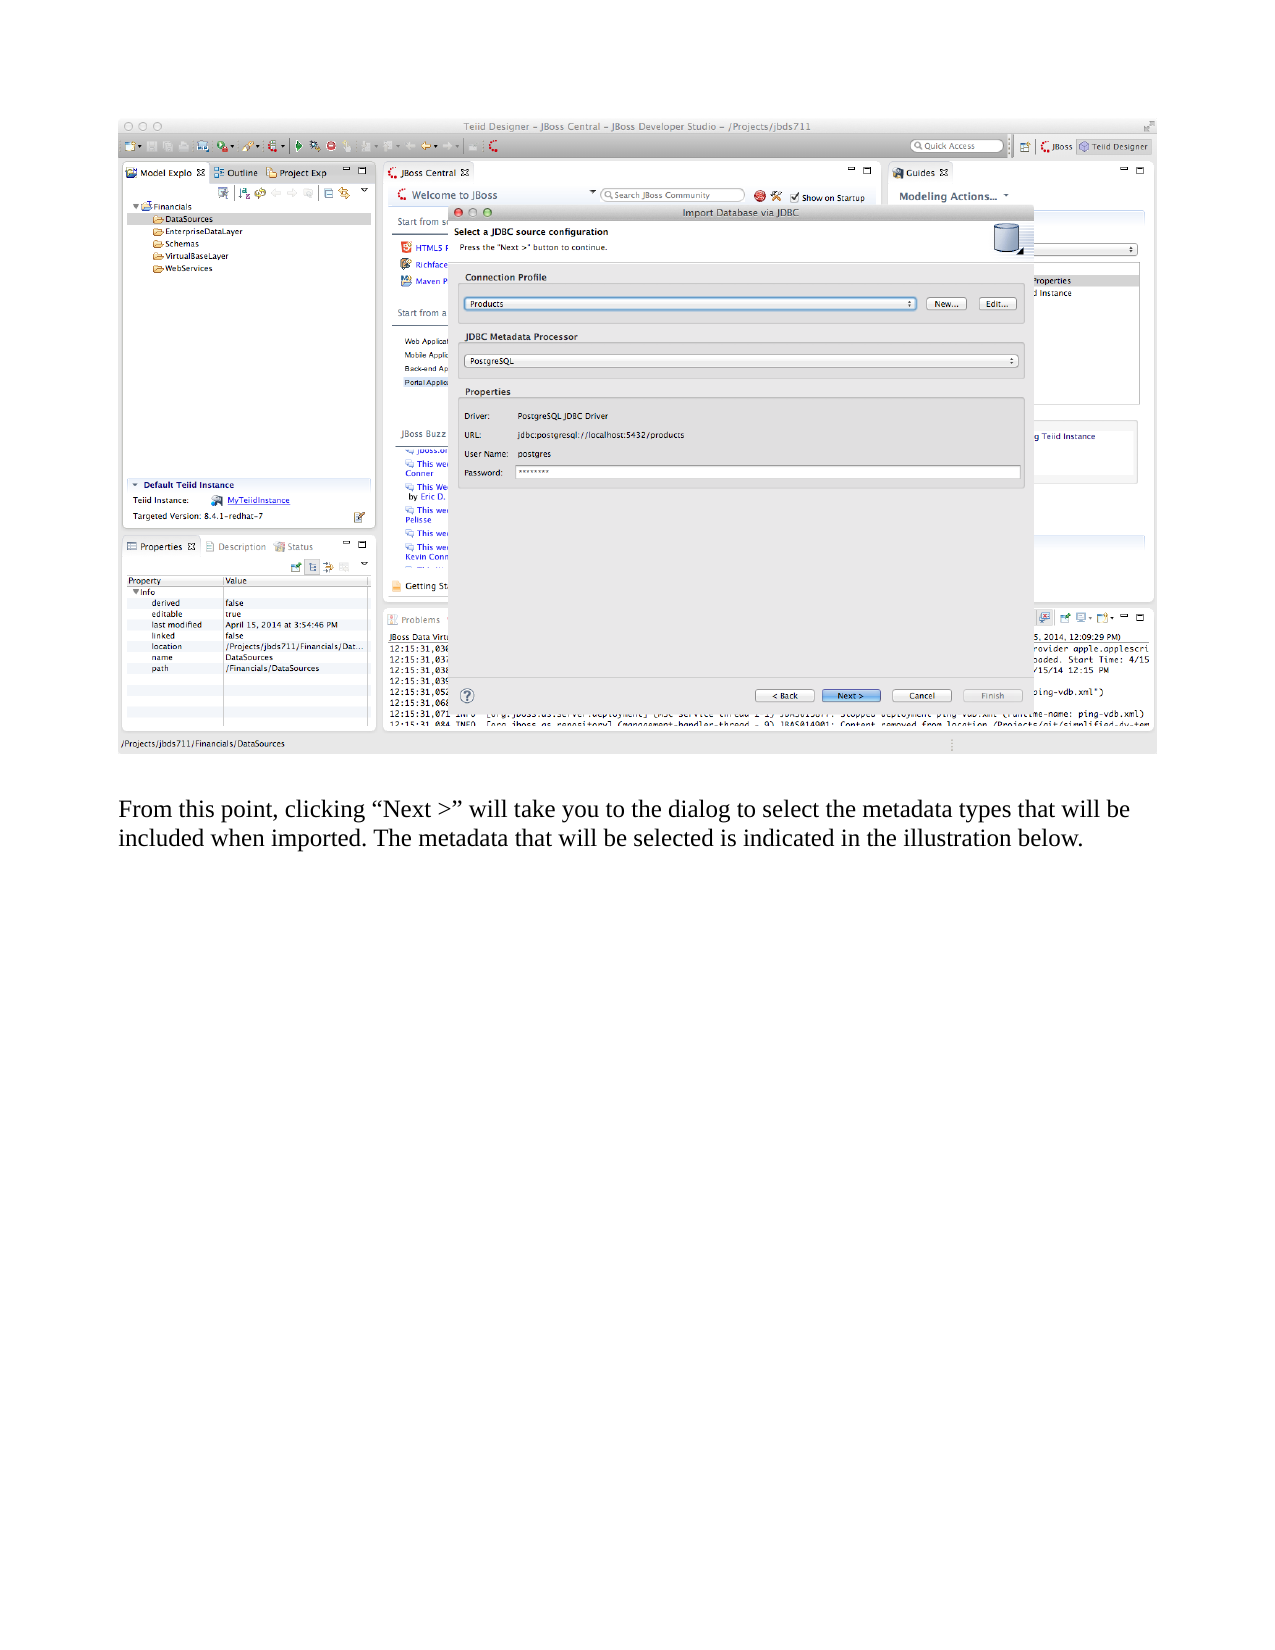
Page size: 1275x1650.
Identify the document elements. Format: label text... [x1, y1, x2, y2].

picture [118, 118, 1157, 754]
text From this point, clicking “Next >” will take you to the dialog to select the metadata types that will be included when imported. The metadata that will be selected is indicated in the illustration below. [118, 794, 1157, 852]
